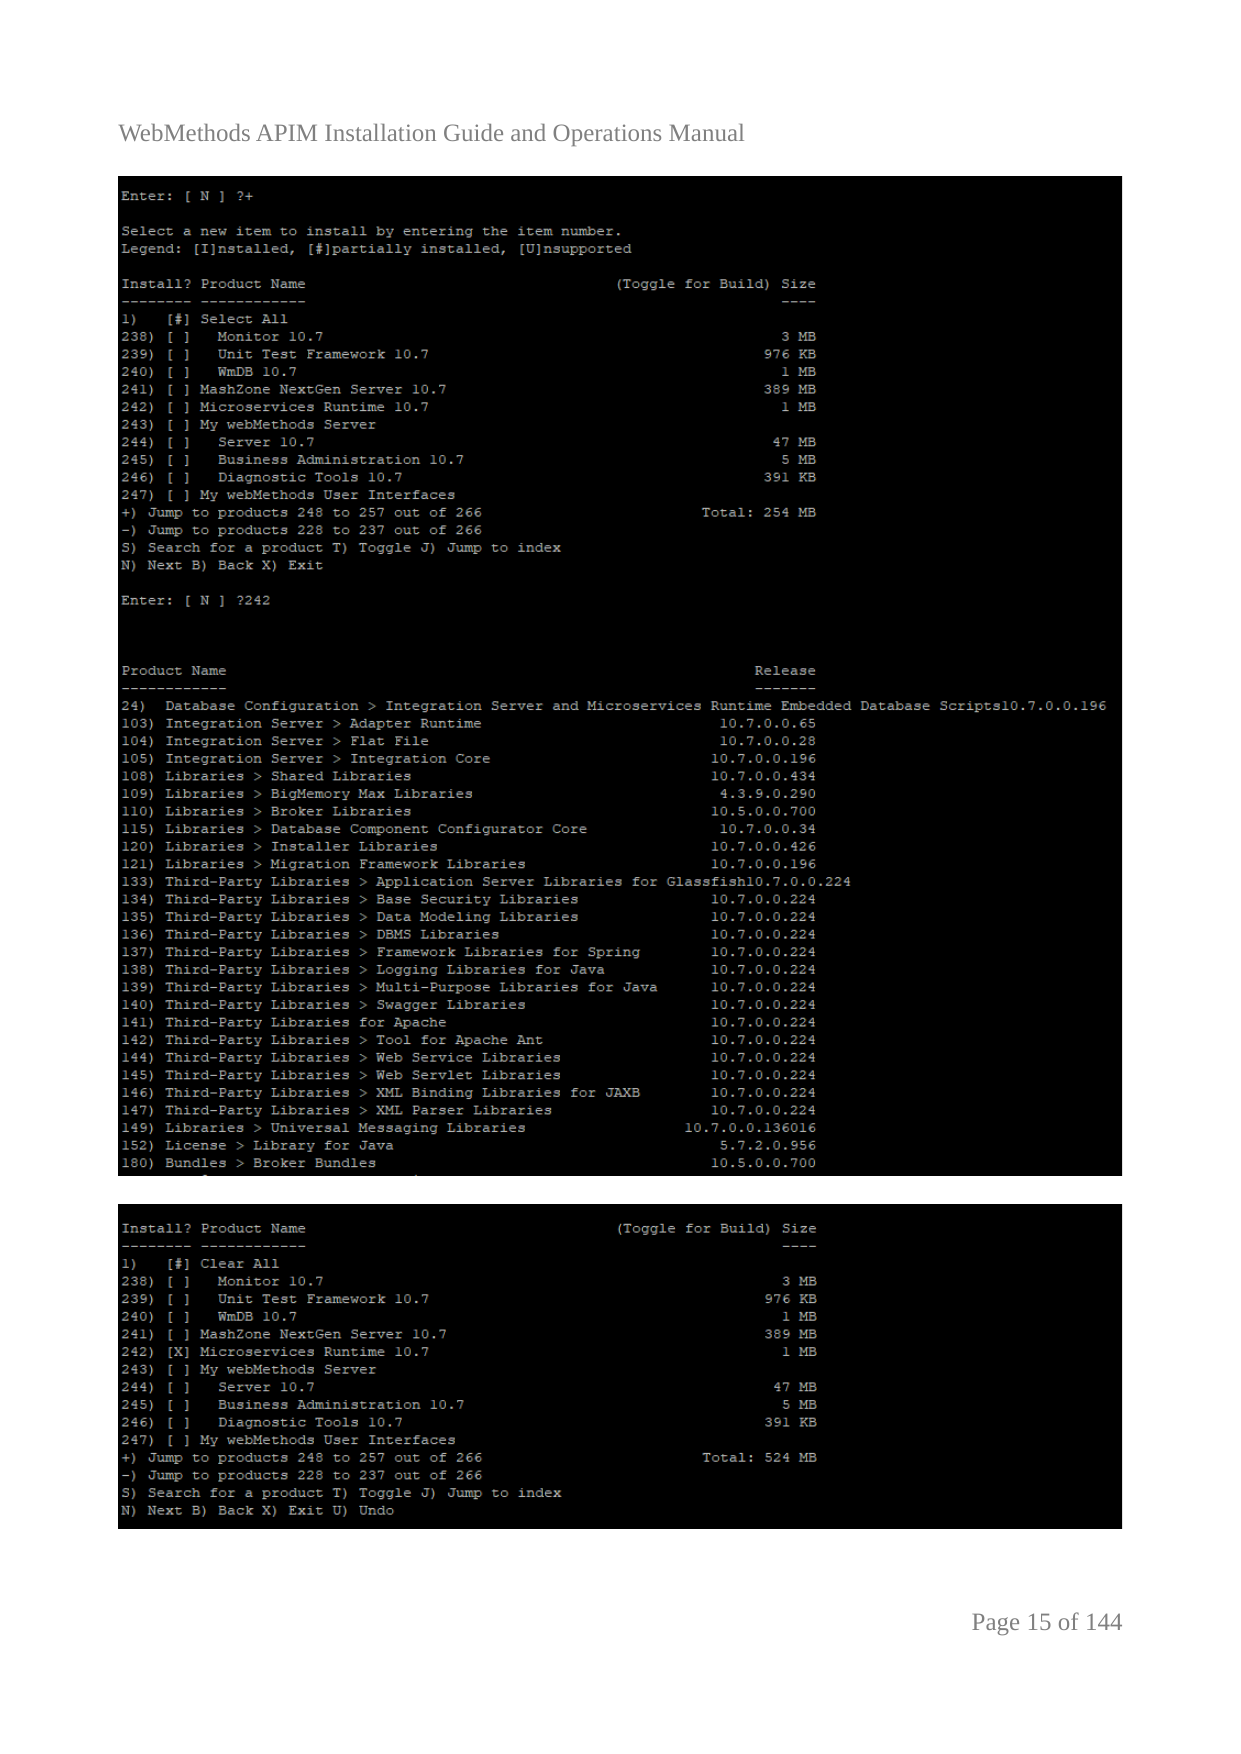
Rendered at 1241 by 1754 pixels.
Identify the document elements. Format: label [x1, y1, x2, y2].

picture [118, 176, 1123, 1176]
picture [118, 1204, 1123, 1529]
